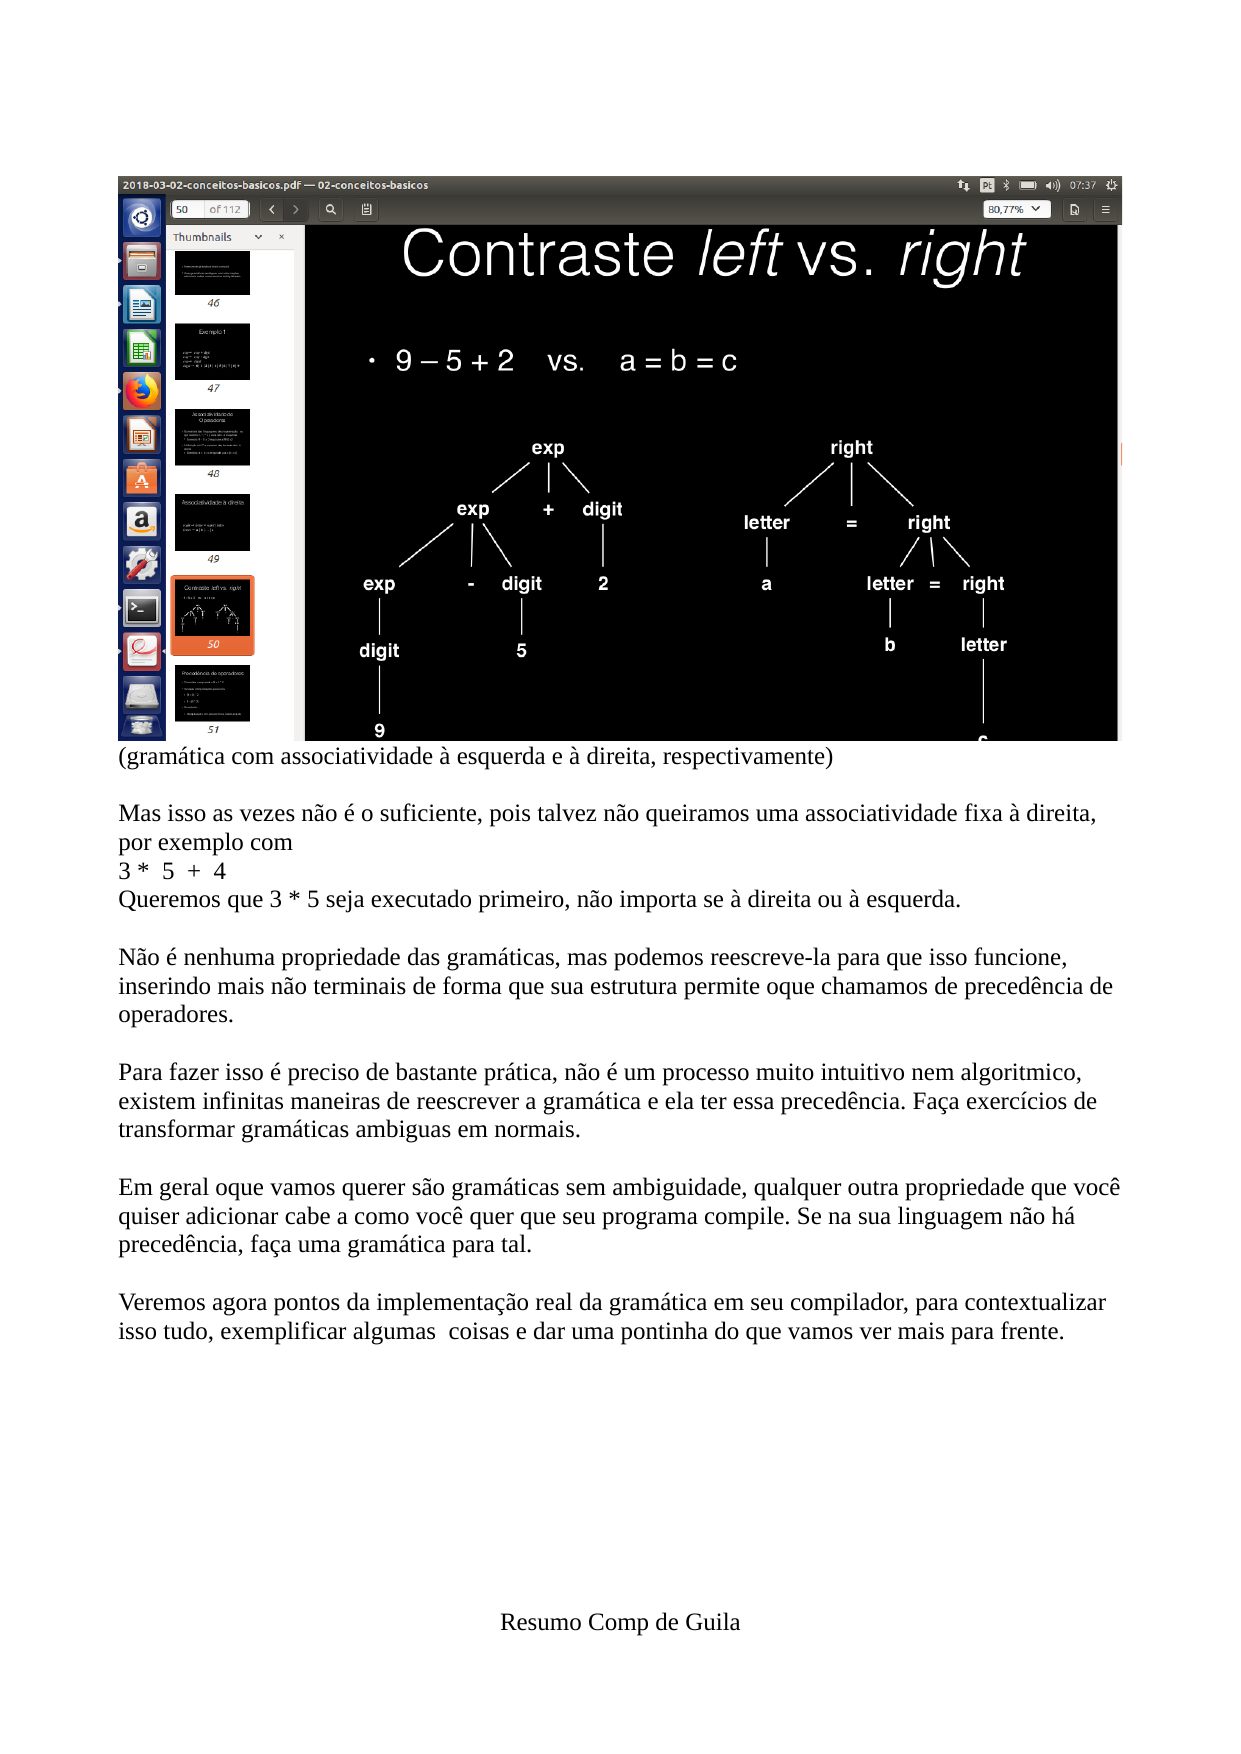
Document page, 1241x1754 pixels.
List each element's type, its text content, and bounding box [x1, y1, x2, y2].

text Queremos que 3 * 5 seja executado primeiro, não importa se à direita ou à esquerda. [118, 884, 1122, 913]
picture [118, 176, 1123, 741]
text Mas isso as vezes não é o suficiente, pois talvez não queiramos uma associatividade fixa à direita, por exemplo com [118, 798, 1122, 856]
text Para fazer isso é preciso de bastante prática, não é um processo muito intuitivo nem algoritmico, existem infinitas maneiras de reescrever a gramática e ela ter essa precedência. Faça exercícios de transformar gramáticas ambiguas em normais. [118, 1057, 1122, 1143]
text Veremos agora pontos da implementação real da gramática em seu compilador, para contextualizar isso tudo, exemplificar algumas coisas e dar uma pontinha do que vamos ver mais para frente. [118, 1287, 1122, 1344]
text (gramática com associatividade à esquerda e à direita, respectivamente) [118, 741, 1122, 769]
text Não é nenhuma propriedade das gramáticas, mas podemos reescreve-la para que isso funcione, inserindo mais não terminais de forma que sua estrutura permite oque chamamos de precedência de operadores. [118, 942, 1122, 1028]
text 3 * 5 + 4 [118, 856, 1122, 884]
text Em geral oque vamos querer são gramáticas sem ambiguidade, qualquer outra propriedade que você quiser adicionar cabe a como você quer que seu programa compile. Se na sua linguagem não há precedência, faça uma gramática para tal. [118, 1172, 1122, 1258]
